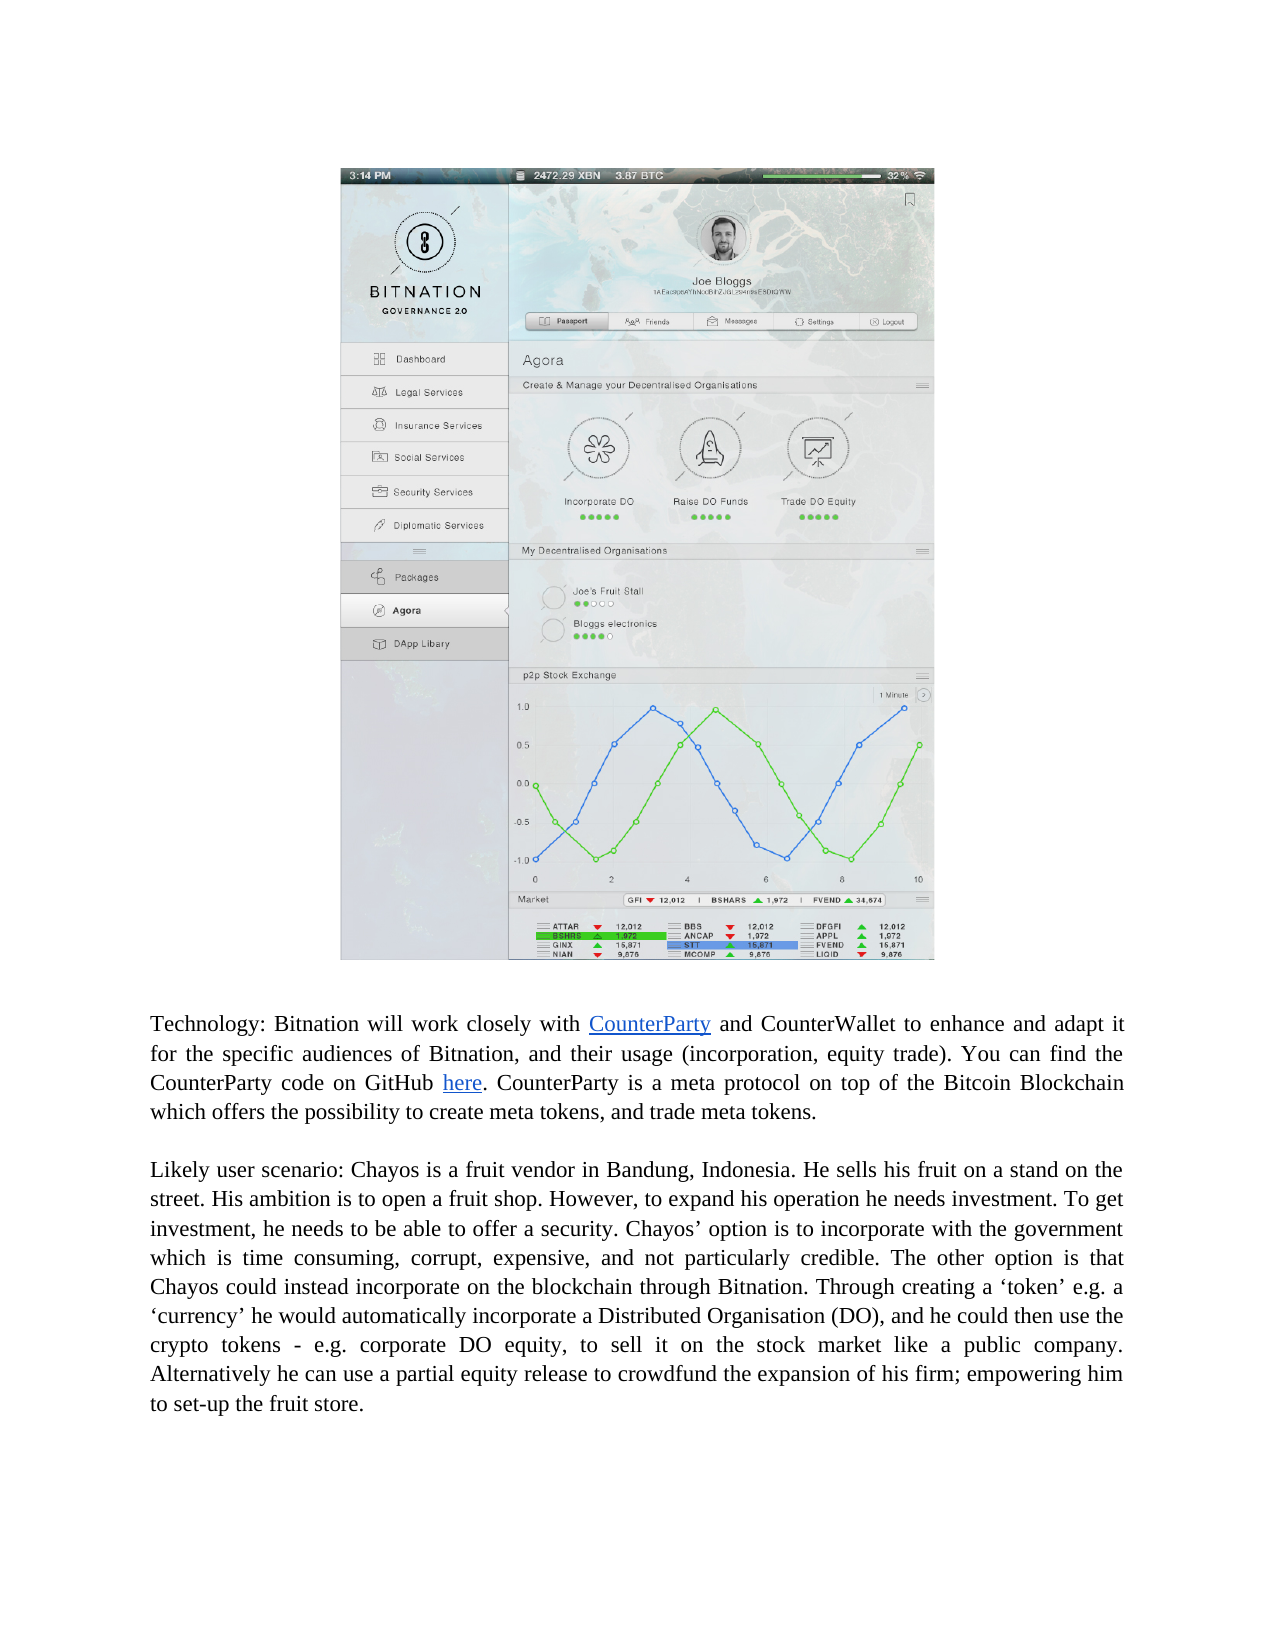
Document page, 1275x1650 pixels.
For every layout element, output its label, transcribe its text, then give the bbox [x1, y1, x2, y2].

picture [340, 168, 935, 960]
text Technology: Bitnation will work closely with CounterParty and CounterWallet to enhance and adapt it for the specific audiences of Bitnation, and their usage (incorporation, equity trade). You can find the CounterParty code on GitHub here. CounterParty is a meta protocol on top of the Bitcoin Blockchain which offers the possibility to create meta tokens, and trade meta tokens. [150, 1011, 1125, 1124]
text Likely user scenario: Chayos is a fruit vendor in Bandung, Indonesia. He sells his fruit on a stand on the street. His ambition is to open a fruit shop. However, to expand his operation he needs investment. To get investment, he needs to be able to offer a security. Chayos’ option is to incorporate with the government which is time consuming, corrupt, expensive, and not particularly credible. The other option is that Chayos could instead incorporate on the blockchain through Bitnation. Through creating a ‘token’ e.g. a ‘currency’ he would automatically incorporate a Distributed Organisation (DO), and he could then use the crypto tokens - e.g. corporate DO equity, to sell it on the stock market like a public company. Alternatively he can use a partial equity release to crowdfund the expansion of his firm; empowering him to set-up the fruit store. [150, 1157, 1125, 1416]
